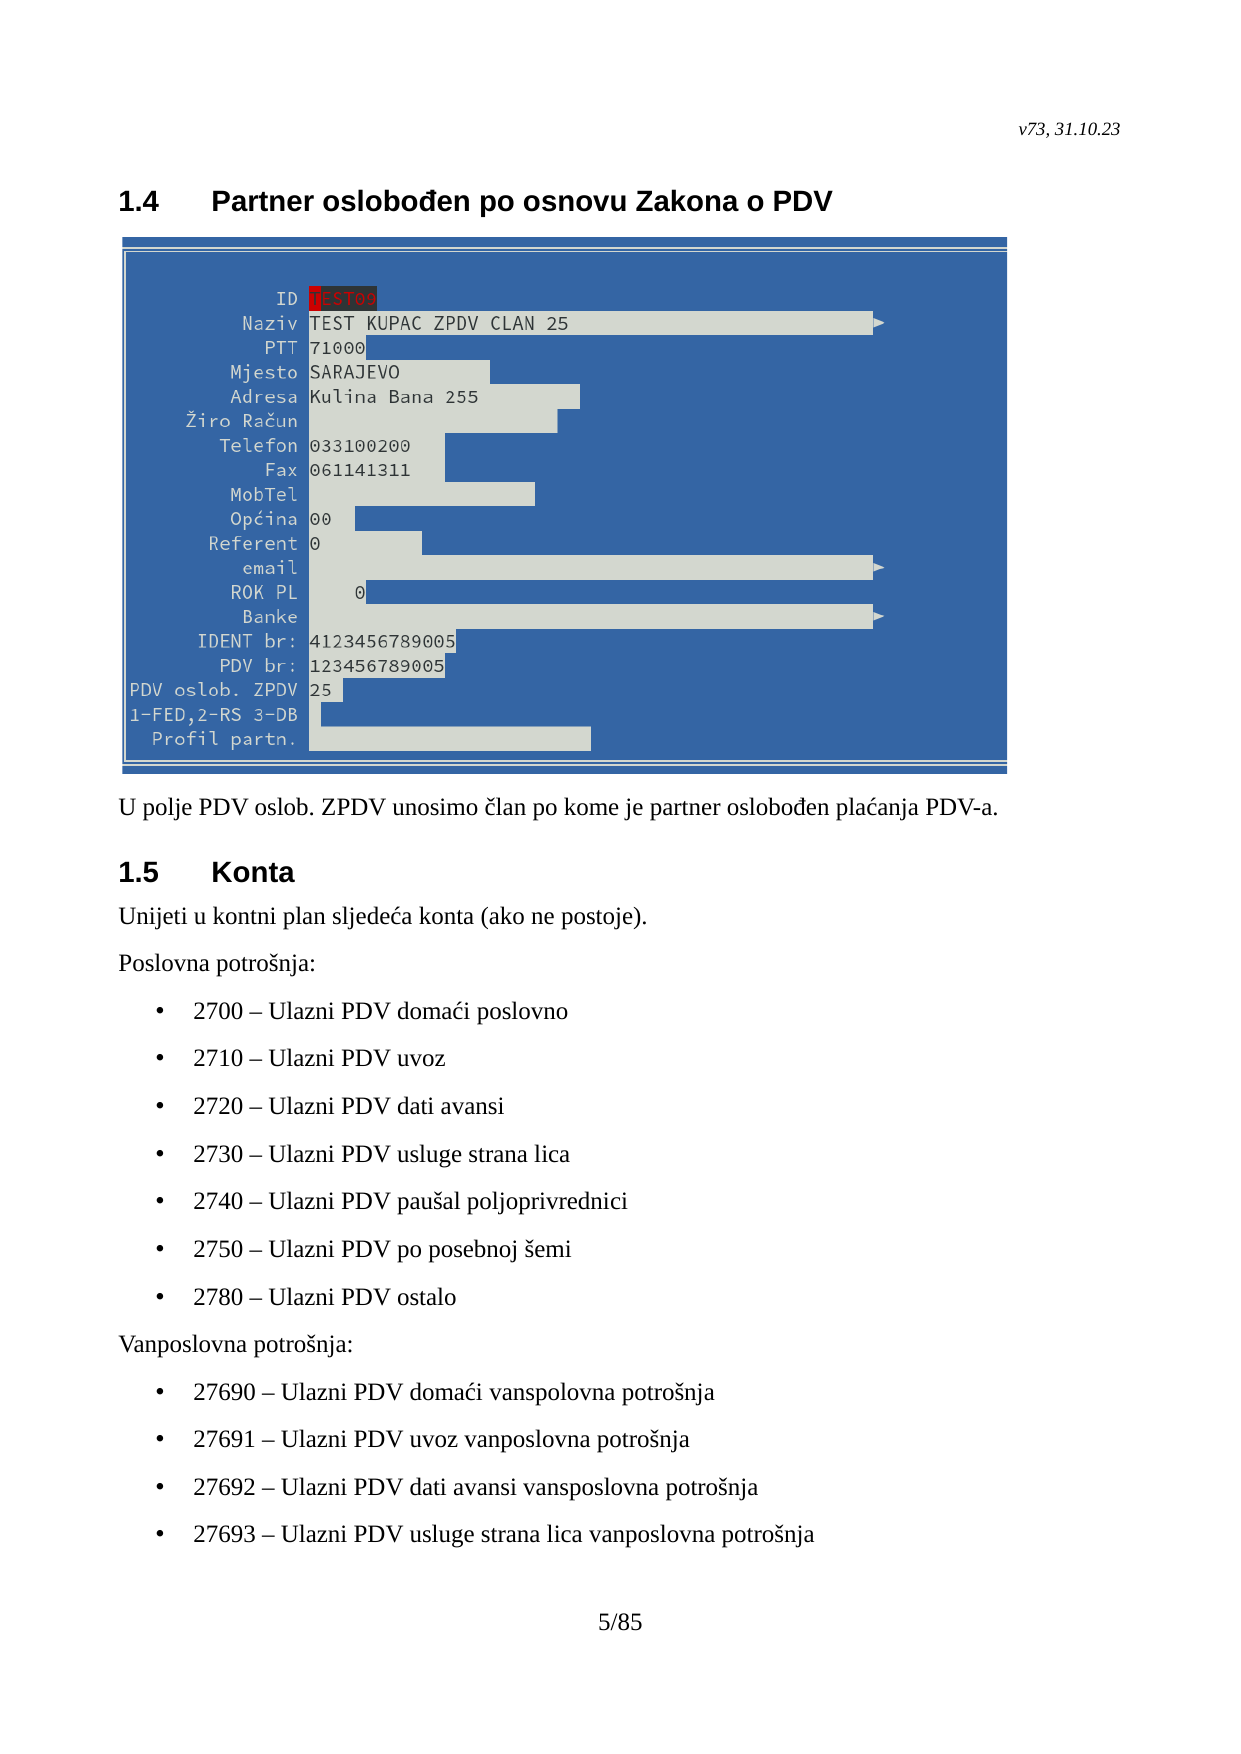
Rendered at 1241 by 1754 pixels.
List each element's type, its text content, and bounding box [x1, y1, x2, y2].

subtitle Konta [118, 854, 1122, 888]
list 2740 – Ulazni PDV paušal poljoprivrednici [156, 1186, 1122, 1215]
text U polje PDV oslob. ZPDV unosimo član po kome je partner oslobođen plaćanja PDV-a. [118, 792, 1122, 821]
list 27690 – Ulazni PDV domaći vanspolovna potrošnja [156, 1377, 1122, 1406]
list 27691 – Ulazni PDV uvoz vanposlovna potrošnja [156, 1424, 1122, 1453]
subtitle Partner oslobođen po osnovu Zakona o PDV [118, 184, 1122, 217]
list 27693 – Ulazni PDV usluge strana lica vanposlovna potrošnja [156, 1519, 1122, 1548]
list 2700 – Ulazni PDV domaći poslovno [156, 996, 1122, 1025]
text Poslovna potrošnja: [118, 948, 1122, 977]
picture [122, 237, 1008, 774]
list 27692 – Ulazni PDV dati avansi vansposlovna potrošnja [156, 1472, 1122, 1501]
list 2710 – Ulazni PDV uvoz [156, 1043, 1122, 1072]
list 2730 – Ulazni PDV usluge strana lica [156, 1139, 1122, 1167]
list 2720 – Ulazni PDV dati avansi [156, 1091, 1122, 1120]
text Vanposlovna potrošnja: [118, 1329, 1122, 1358]
list 2750 – Ulazni PDV po posebnoj šemi [156, 1234, 1122, 1263]
text Unijeti u kontni plan sljedeća konta (ako ne postoje). [118, 901, 1122, 929]
list 2780 – Ulazni PDV ostalo [156, 1282, 1122, 1310]
